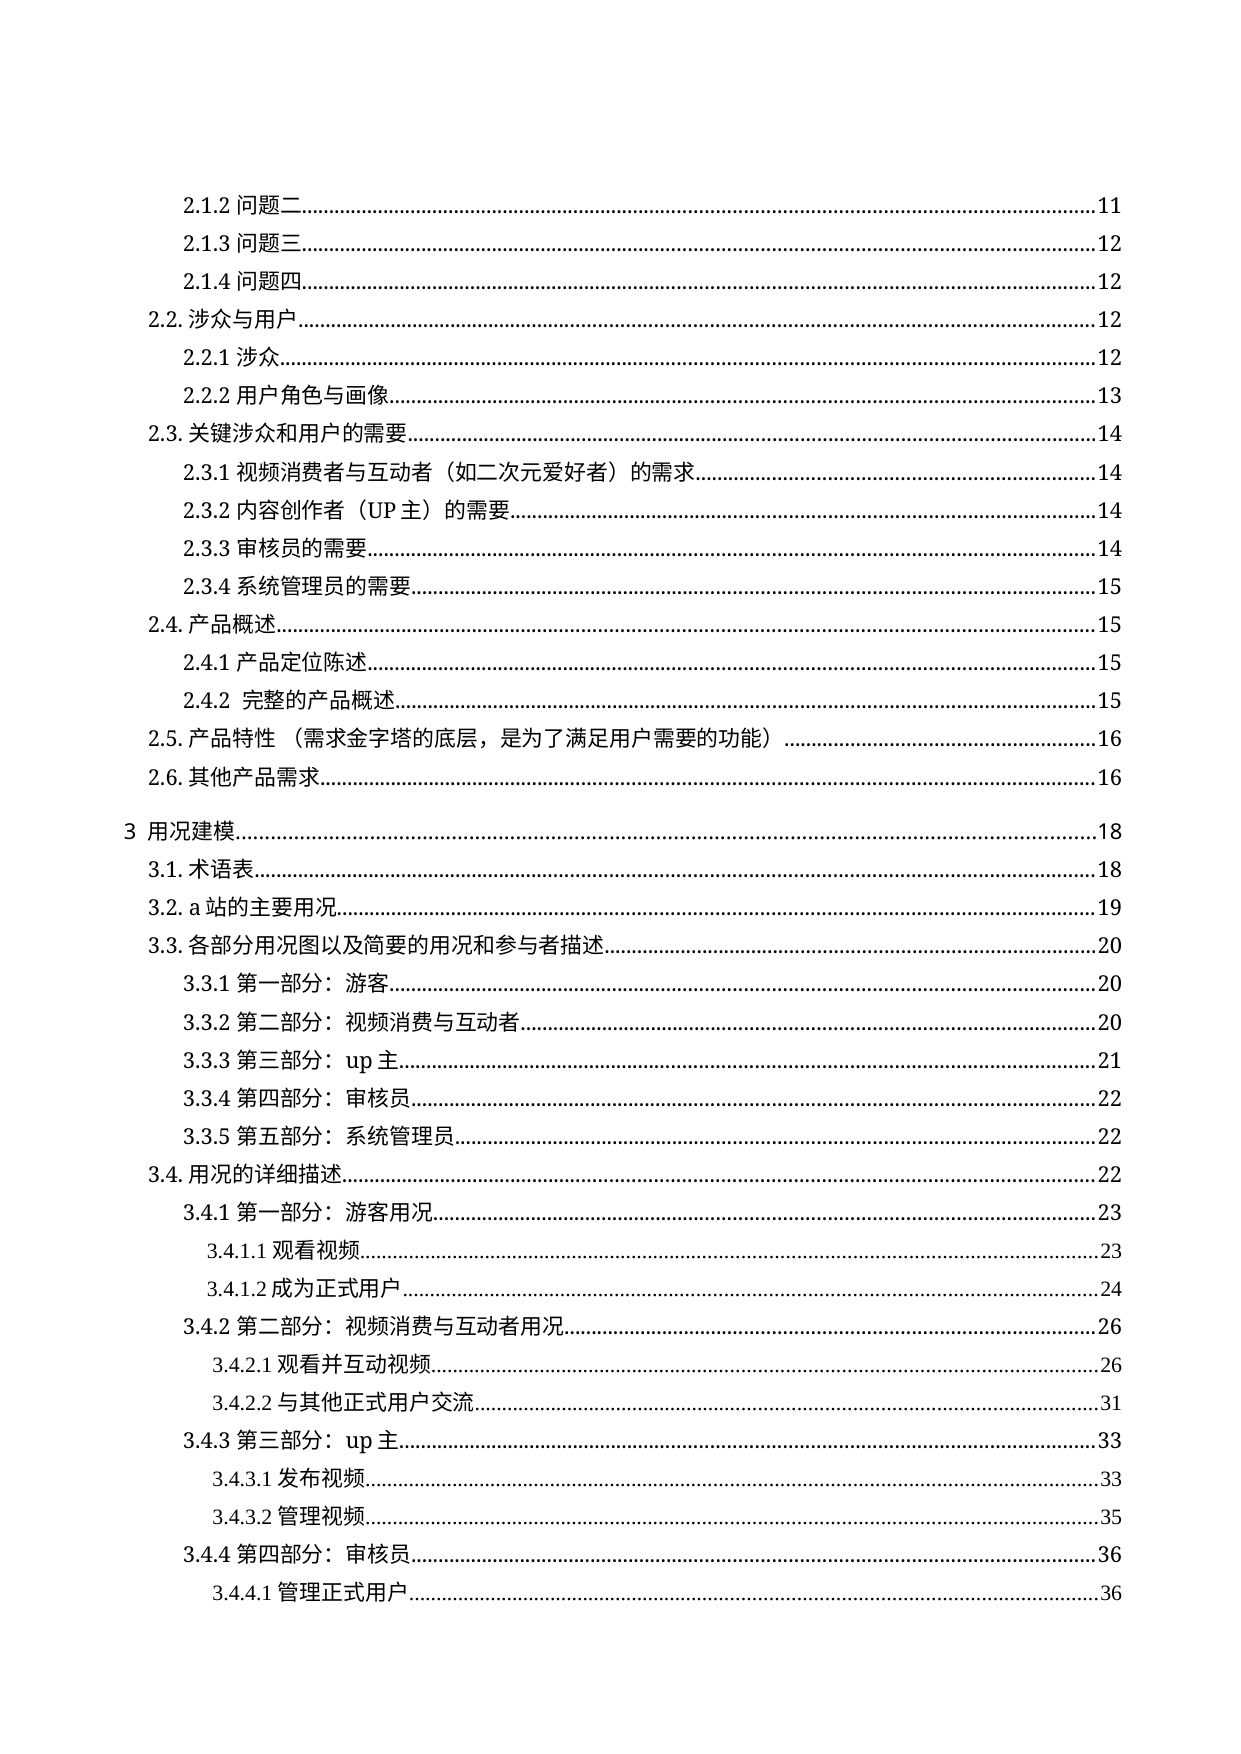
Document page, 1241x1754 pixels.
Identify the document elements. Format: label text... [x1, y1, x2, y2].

text 2.6. 其他产品需求 16 [148, 759, 1122, 791]
text 2.2.1 涉众 12 [177, 340, 1122, 372]
text 3.4.2.1 观看并互动视频 26 [207, 1347, 1122, 1379]
text 2.4.1 产品定位陈述 15 [177, 645, 1122, 677]
text 3.4.4.1 管理正式用户 36 [207, 1575, 1122, 1607]
text 3.4.2.2 与其他正式用户交流 31 [207, 1385, 1122, 1417]
text 3.2. a站的主要用况 19 [148, 890, 1122, 922]
text 2.3.4 系统管理员的需要​​ 15 [177, 569, 1122, 601]
text 3.3.2 第二部分：视频消费与互动者 20 [177, 1004, 1122, 1036]
text 2.2.2 用户角色与画像 13 [177, 378, 1122, 410]
text 3.4.2 第二部分：视频消费与互动者用况 26 [177, 1309, 1122, 1341]
text 3.3.1 第一部分：游客 20 [177, 966, 1122, 998]
text 3.3.4 第四部分：审核员 22 [177, 1081, 1122, 1112]
text 3.4.3.1 发布视频 33 [207, 1461, 1122, 1493]
text 3 用况建模 18 [118, 814, 1122, 846]
text 3.1. 术语表 18 [148, 852, 1122, 884]
text 3.4.1 第一部分：游客用况 23 [177, 1195, 1122, 1227]
text 2.2. 涉众与用户 12 [148, 302, 1122, 334]
text 2.1.2 问题二 11 [177, 188, 1122, 219]
text 2.3. 关键涉众和用户的需要 14 [148, 416, 1122, 448]
text 2.4.2 完整的产品概述 15 [177, 683, 1122, 715]
text 3.4.4 第四部分：审核员 36 [177, 1537, 1122, 1569]
text 2.3.1 视频消费者与互动者（如二次元爱好者）的需求​​ 14 [177, 454, 1122, 486]
text 3.4.1.2成为正式用户 24 [207, 1271, 1122, 1303]
text 3.3.5 第五部分：系统管理员 22 [177, 1119, 1122, 1151]
text 3.3. 各部分用况图以及简要的用况和参与者描述 20 [148, 928, 1122, 960]
text 2.1.4 问题四 12 [177, 264, 1122, 296]
text 3.4.1.1 观看视频 23 [207, 1233, 1122, 1265]
text 2.5. 产品特性 （需求金字塔的底层，是为了满足用户需要的功能） 16 [148, 721, 1122, 753]
text 3.3.3 第三部分：up主 21 [177, 1043, 1122, 1074]
text 2.1.3 问题三 12 [177, 226, 1122, 257]
text 2.3.3 审核员的需要 14 [177, 531, 1122, 562]
text 3.4. 用况的详细描述 22 [148, 1157, 1122, 1189]
text 3.4.3 第三部分：up主 33 [177, 1423, 1122, 1455]
text 2.3.2 内容创作者（UP主）的需要​​ 14 [177, 493, 1122, 524]
text 2.4. 产品概述 15 [148, 607, 1122, 639]
text 3.4.3.2 管理视频 35 [207, 1499, 1122, 1531]
